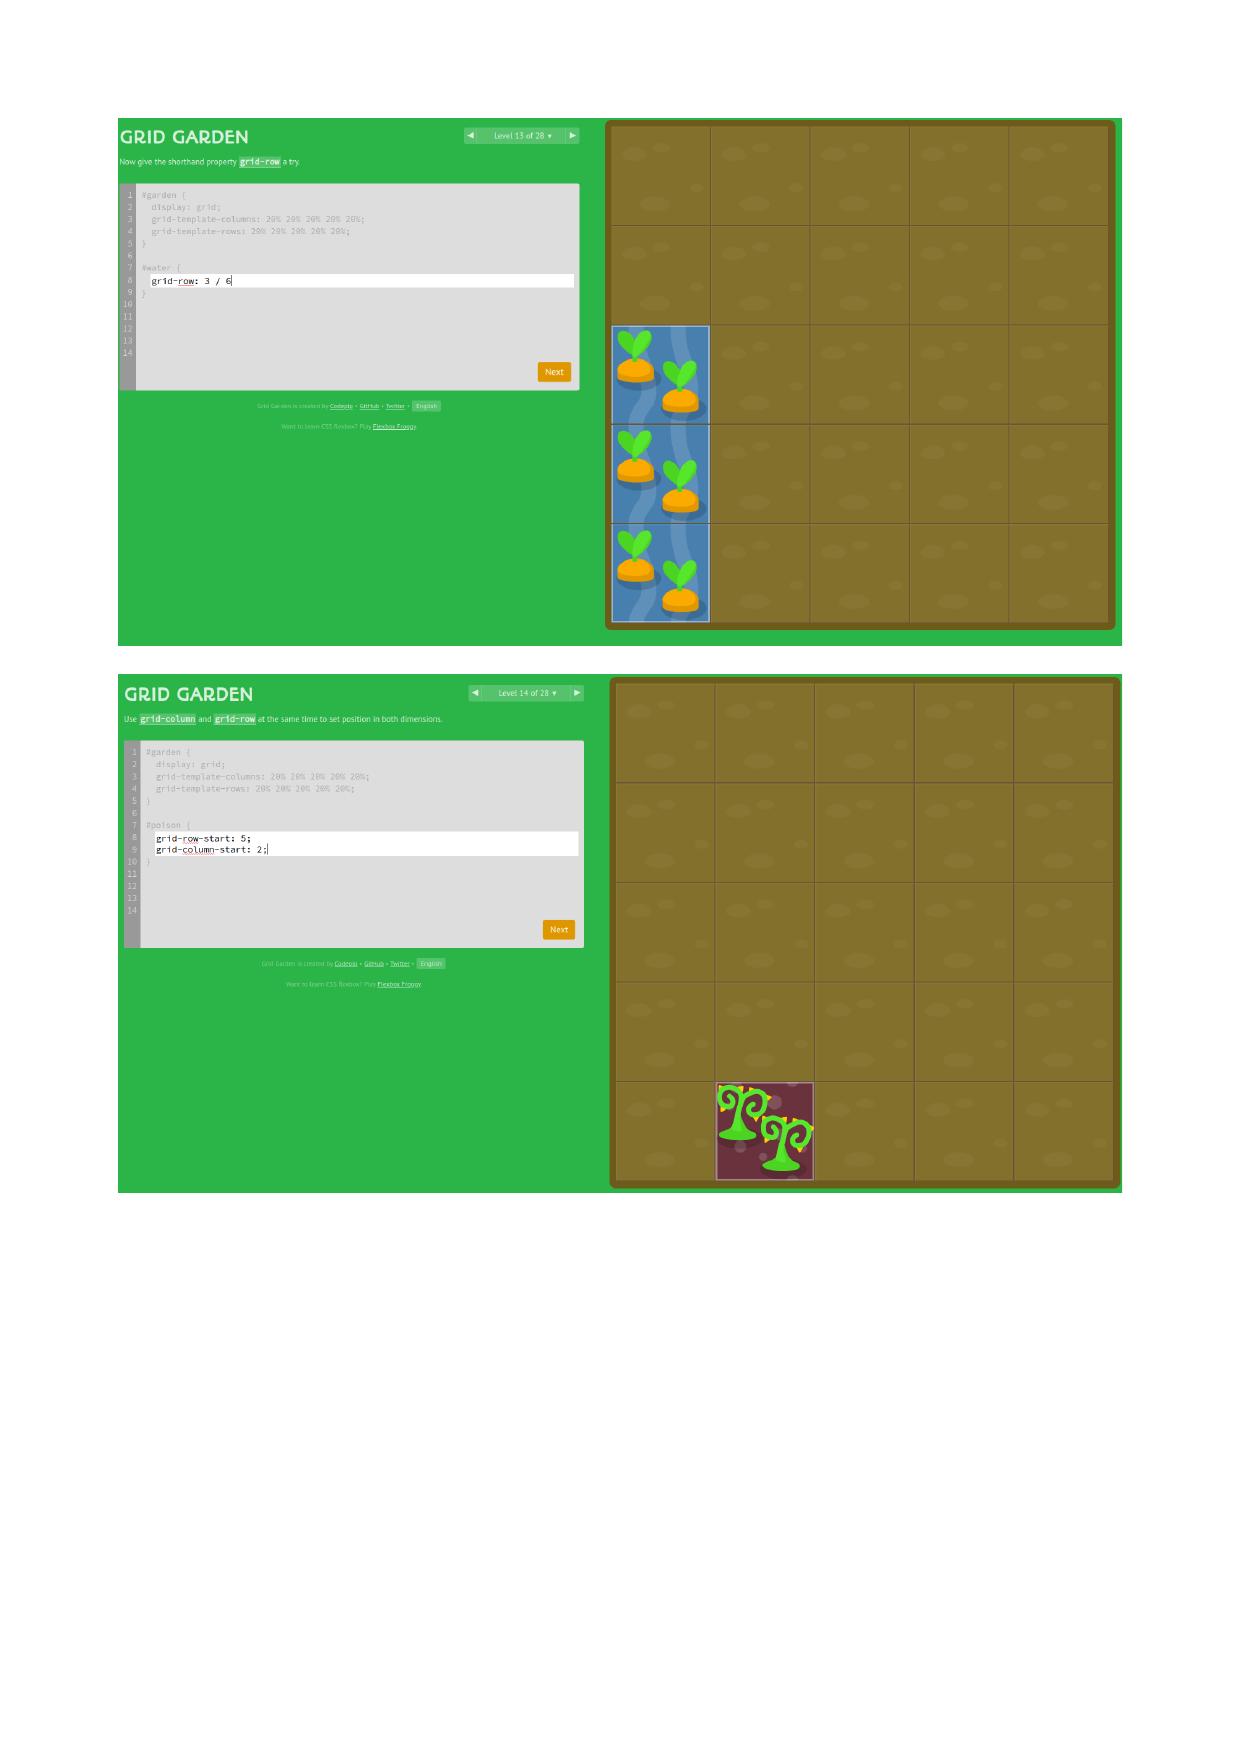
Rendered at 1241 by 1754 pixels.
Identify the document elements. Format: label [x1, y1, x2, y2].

picture [118, 118, 1123, 646]
picture [118, 674, 1123, 1193]
